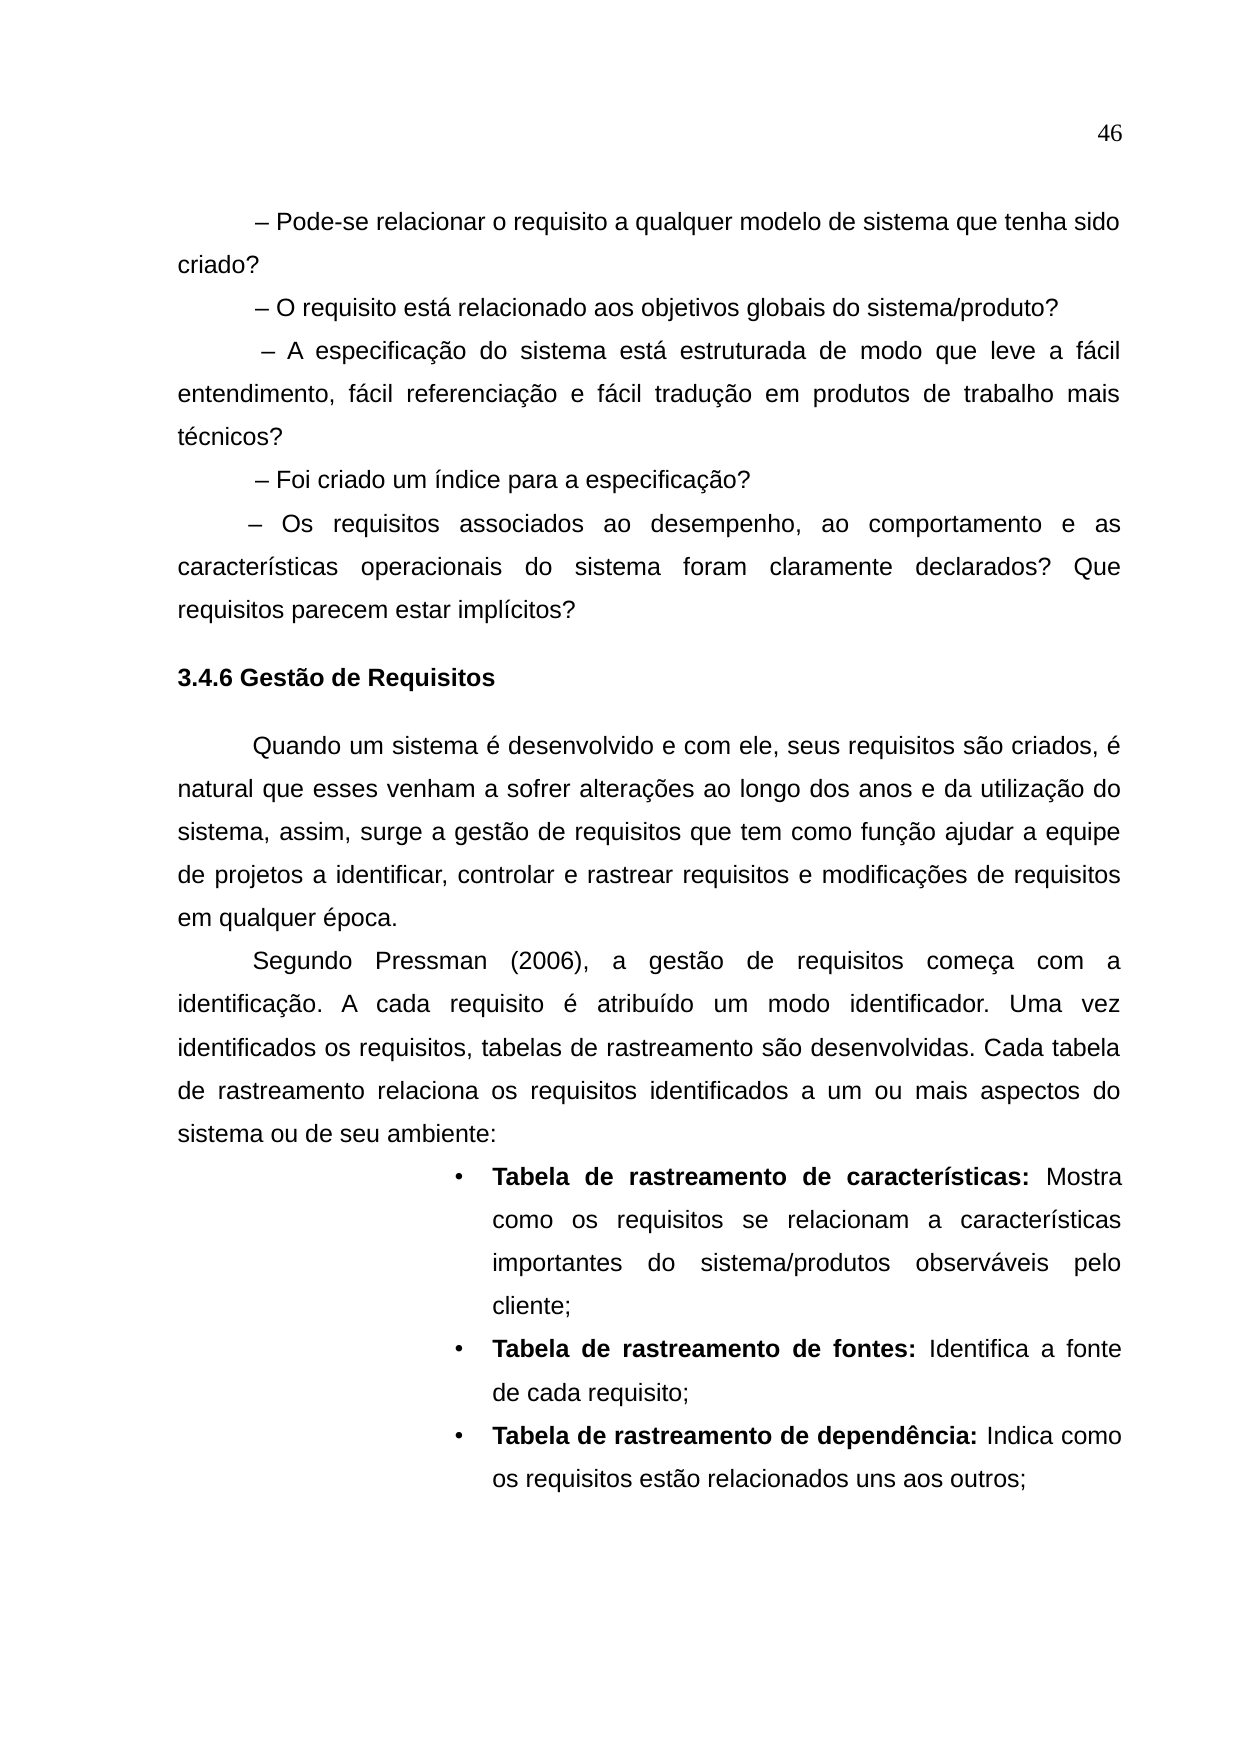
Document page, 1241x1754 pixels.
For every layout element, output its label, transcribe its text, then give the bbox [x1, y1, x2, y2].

text Quando um sistema é desenvolvido e com ele, seus requisitos são criados, é natural que esses venham a sofrer alterações ao longo dos anos e da utilização do sistema, assim, surge a gestão de requisitos que tem como função ajudar a equipe de projetos a identificar, controlar e rastrear requisitos e modificações de requisitos em qualquer época. [177, 731, 1122, 932]
text Segundo Pressman (2006), a gestão de requisitos começa com a identificação. A cada requisito é atribuído um modo identificador. Uma vez identificados os requisitos, tabelas de rastreamento são desenvolvidas. Cada tabela de rastreamento relaciona os requisitos identificados a um ou mais aspectos do sistema ou de seu ambiente: [177, 946, 1122, 1147]
subtitle 3.4.6 Gestão de Requisitos [177, 663, 1122, 691]
text – A especificação do sistema está estruturada de modo que leve a fácil entendimento, fácil referenciação e fácil tradução em produtos de trabalho mais técnicos? [177, 336, 1122, 451]
text – Pode-se relacionar o requisito a qualquer modelo de sistema que tenha sido criado? [177, 207, 1122, 278]
list Tabela de rastreamento de fontes: Identifica a fonte de cada requisito; [454, 1334, 1122, 1406]
list Tabela de rastreamento de características: Mostra como os requisitos se relacionam a características importantes do sistema/produtos observáveis pelo cliente; [454, 1162, 1122, 1320]
text – O requisito está relacionado aos objetivos globais do sistema/produto? [177, 293, 1122, 322]
list Tabela de rastreamento de dependência: Indica como os requisitos estão relacionados uns aos outros; [454, 1421, 1122, 1493]
text – Os requisitos associados ao desempenho, ao comportamento e as características operacionais do sistema foram claramente declarados? Que requisitos parecem estar implícitos? [177, 508, 1122, 623]
text – Foi criado um índice para a especificação? [177, 465, 1122, 494]
